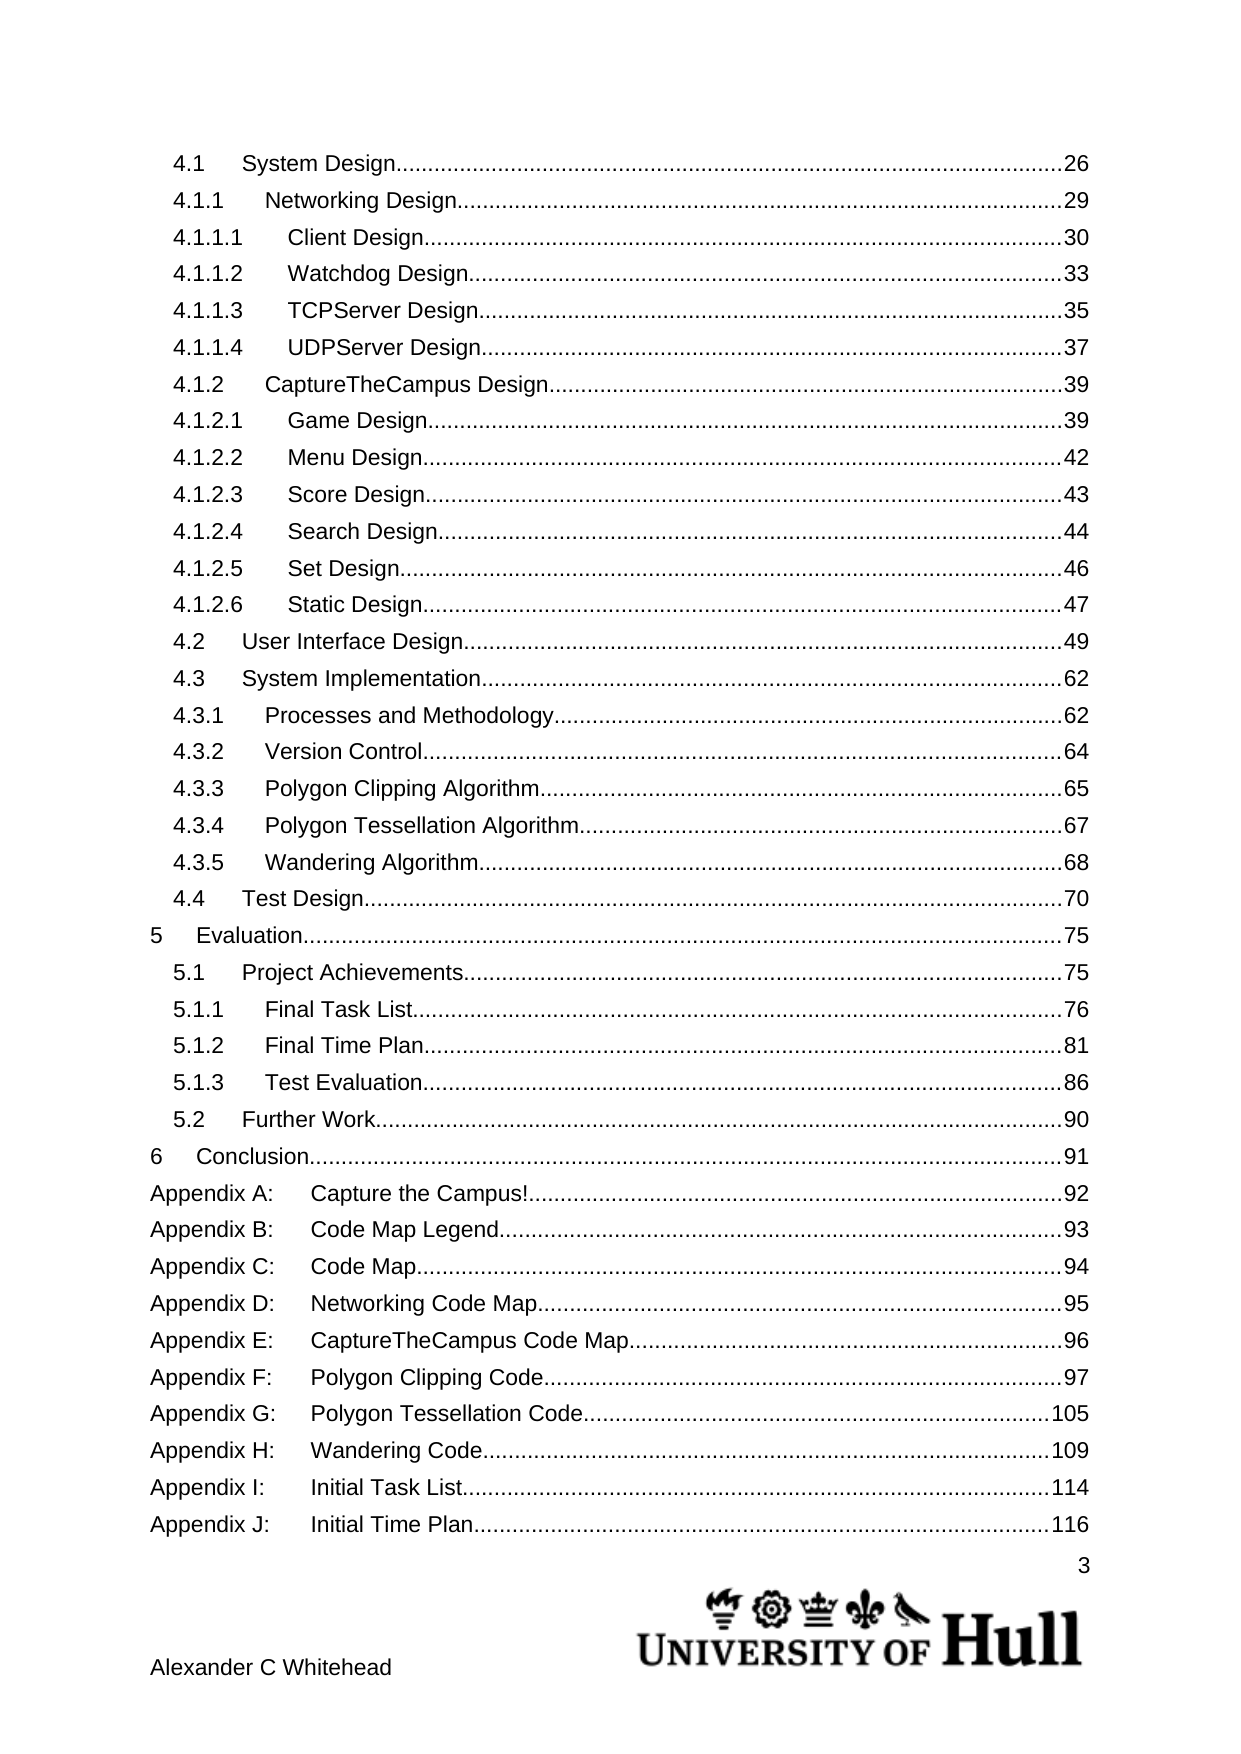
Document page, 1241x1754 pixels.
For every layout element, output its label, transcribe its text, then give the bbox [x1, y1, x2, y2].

text 4.1.1.3 TCPServer Design 35 [173, 297, 1090, 323]
text 6 Conclusion 91 [150, 1143, 1090, 1169]
text Appendix B: Code Map Legend 93 [150, 1216, 1090, 1243]
text 4.1 System Design 26 [173, 150, 1090, 176]
text Appendix E: CaptureTheCampus Code Map 96 [150, 1327, 1090, 1353]
text 4.4 Test Design 70 [173, 885, 1090, 912]
text 4.1.2 CaptureTheCampus Design 39 [173, 371, 1090, 397]
text Appendix D: Networking Code Map 95 [150, 1290, 1090, 1316]
text Appendix H: Wandering Code 109 [150, 1437, 1090, 1463]
text 5.1 Project Achievements 75 [173, 959, 1090, 985]
text 4.1.1.4 UDPServer Design 37 [173, 334, 1090, 360]
picture [630, 1578, 1091, 1676]
text 4.1.2.5 Set Design 46 [173, 554, 1090, 581]
text 4.3.1 Processes and Methodology 62 [173, 702, 1090, 728]
text Appendix I: Initial Task List 114 [150, 1474, 1090, 1500]
text 4.3.2 Version Control 64 [173, 738, 1090, 765]
text 5.1.2 Final Time Plan 81 [173, 1032, 1090, 1059]
text 4.3.5 Wandering Algorithm 68 [173, 849, 1090, 875]
text 4.3.4 Polygon Tessellation Algorithm 67 [173, 812, 1090, 838]
text 4.1.2.4 Search Design 44 [173, 518, 1090, 544]
text 4.1.2.2 Menu Design 42 [173, 444, 1090, 471]
text 4.1.1 Networking Design 29 [173, 187, 1090, 213]
text 4.3 System Implementation 62 [173, 665, 1090, 691]
text 4.3.3 Polygon Clipping Algorithm 65 [173, 775, 1090, 801]
text 5.1.3 Test Evaluation 86 [173, 1069, 1090, 1096]
text 4.2 User Interface Design 49 [173, 628, 1090, 654]
text 5.2 Further Work 90 [173, 1106, 1090, 1132]
text 4.1.2.1 Game Design 39 [173, 407, 1090, 434]
text 5.1.1 Final Task List 76 [173, 996, 1090, 1022]
text Appendix C: Code Map 94 [150, 1253, 1090, 1279]
text Appendix F: Polygon Clipping Code 97 [150, 1363, 1090, 1390]
text 5 Evaluation 75 [150, 922, 1090, 948]
text 4.1.2.6 Static Design 47 [173, 591, 1090, 618]
text 4.1.1.1 Client Design 30 [173, 223, 1090, 250]
text Appendix A: Capture the Campus! 92 [150, 1179, 1090, 1206]
text Appendix J: Initial Time Plan 116 [150, 1511, 1090, 1537]
text Appendix G: Polygon Tessellation Code 105 [150, 1400, 1090, 1427]
text 4.1.2.3 Score Design 43 [173, 481, 1090, 507]
text 4.1.1.2 Watchdog Design 33 [173, 260, 1090, 287]
